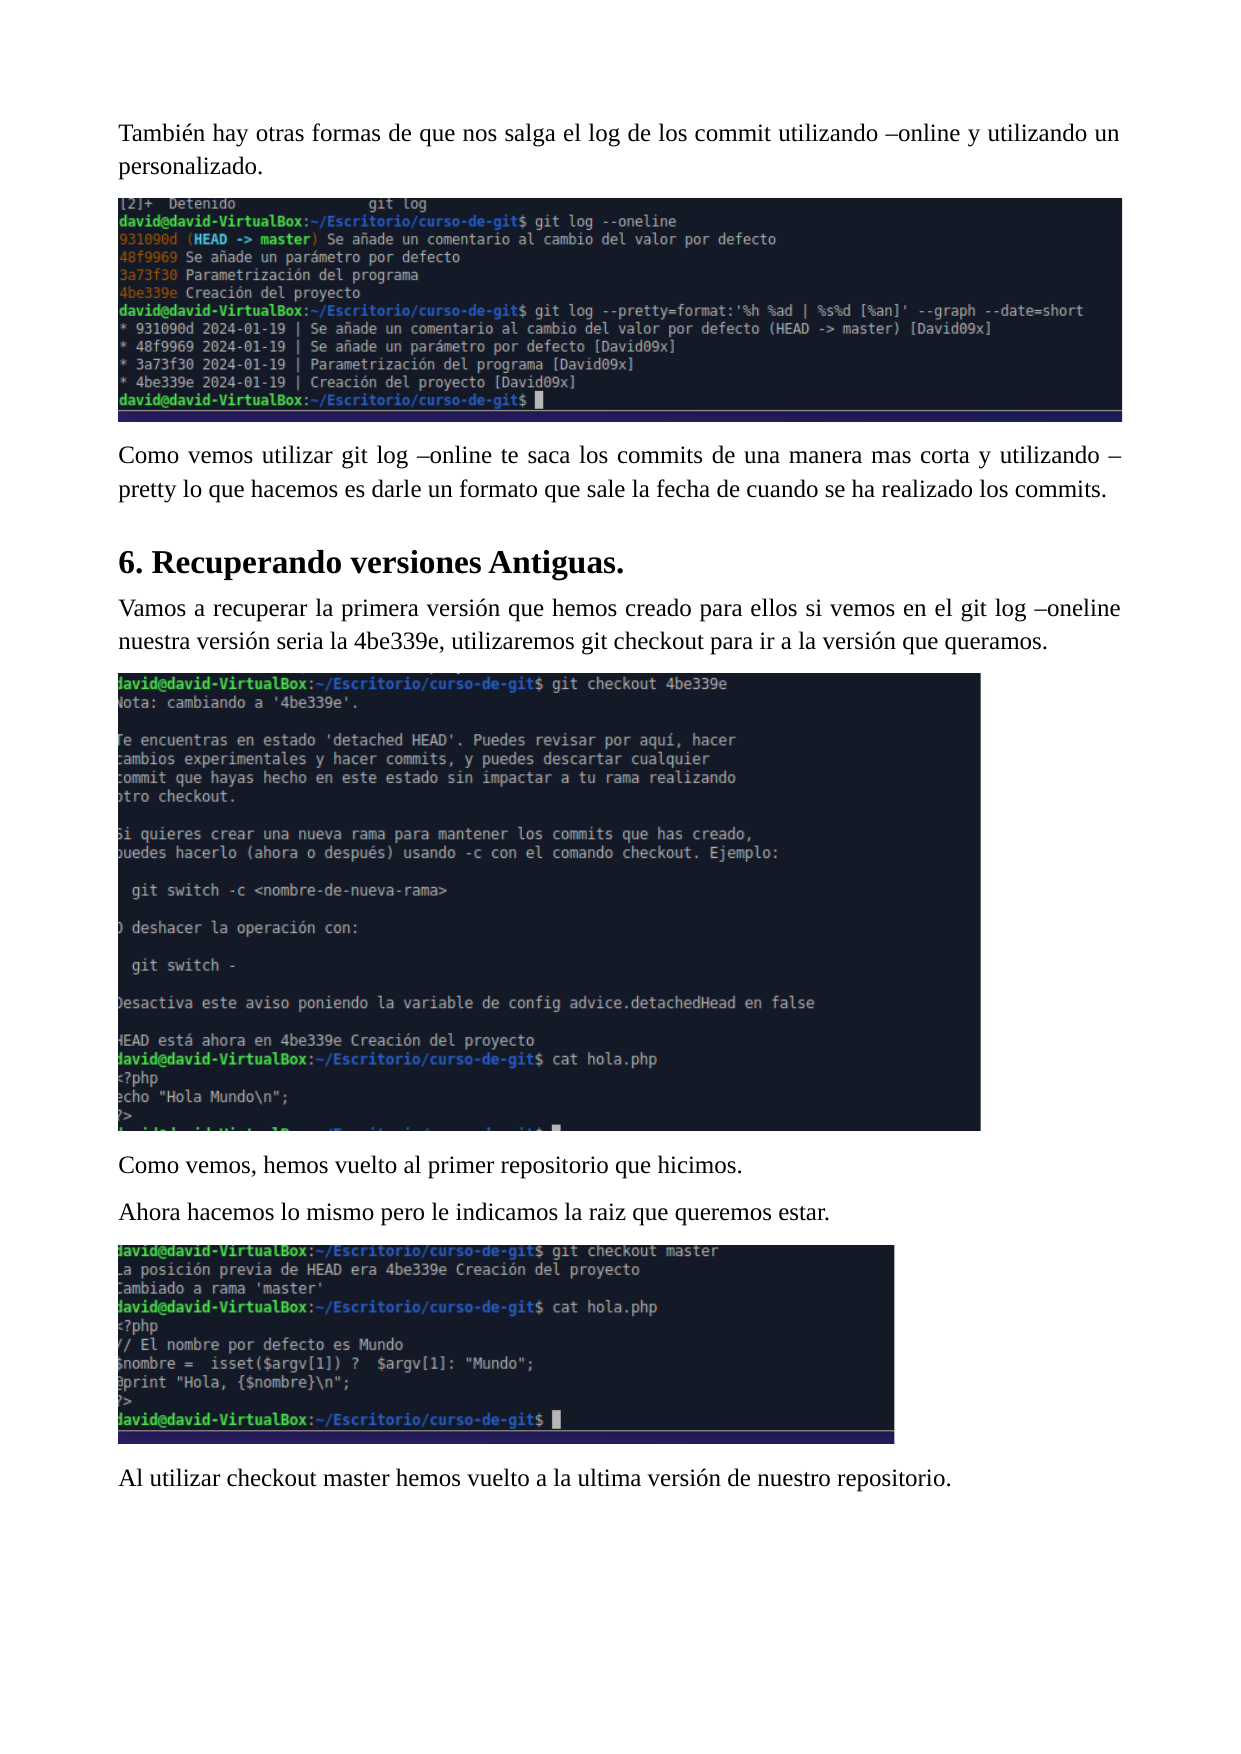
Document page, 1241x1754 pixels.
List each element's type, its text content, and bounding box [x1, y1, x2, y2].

text Como vemos utilizar git log –online te saca los commits de una manera mas corta y utilizando –pretty lo que hacemos es darle un formato que sale la fecha de cuando se ha realizado los commits. [118, 441, 1122, 502]
text Vamos a recuperar la primera versión que hemos creado para ellos si vemos en el git log –oneline nuestra versión seria la 4be339e, utilizaremos git checkout para ir a la versión que queramos. [118, 593, 1122, 655]
picture [118, 198, 1123, 422]
picture [118, 1245, 895, 1444]
text También hay otras formas de que nos salga el log de los commit utilizando –online y utilizando un personalizado. [118, 118, 1122, 180]
text Al utilizar checkout master hemos vuelto a la ultima versión de nuestro repositorio. [118, 1463, 1122, 1491]
text Como vemos, hemos vuelto al primer repositorio que hicimos. [118, 1150, 1122, 1179]
text Ahora hacemos lo mismo pero le indicamos la raiz que queremos estar. [118, 1197, 1122, 1226]
picture [118, 673, 981, 1131]
subtitle 6. Recuperando versiones Antiguas. [118, 542, 1122, 580]
